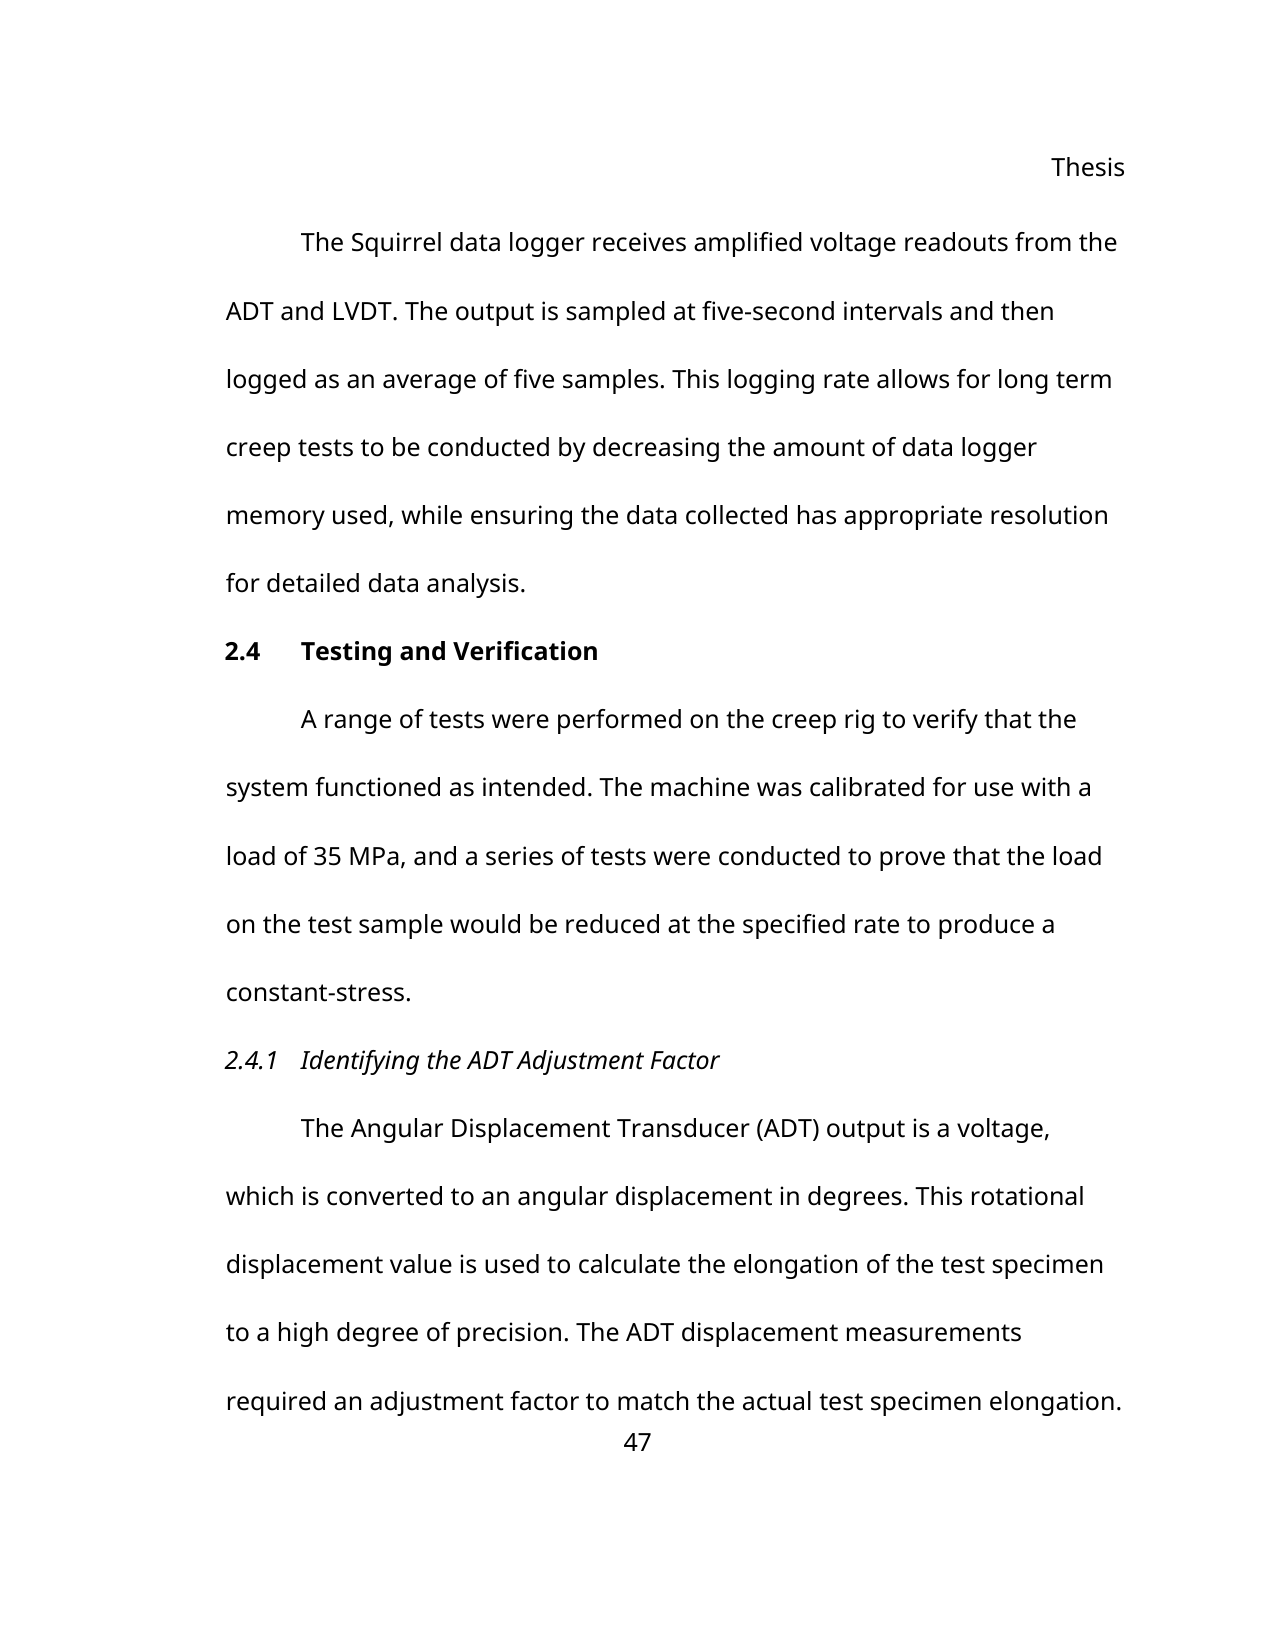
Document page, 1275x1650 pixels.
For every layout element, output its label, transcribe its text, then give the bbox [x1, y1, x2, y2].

text 2.4.1 Identifying the ADT Adjustment Factor [224, 1042, 1125, 1077]
text The Angular Displacement Transducer (ADT) output is a voltage, which is converted to an angular displacement in degrees. This rotational displacement value is used to calculate the elongation of the test specimen to a high degree of precision. The ADT displacement measurements required an adjustment factor to match the actual test specimen elongation. [224, 1111, 1125, 1417]
text The Squirrel data logger receives amplified voltage readouts from the ADT and LVDT. The output is sampled at five-second intervals and then logged as an average of five samples. This logging rate allows for long term creep tests to be conducted by decreasing the amount of data logger memory used, while ensuring the data collected has appropriate resolution for detailed data analysis. [224, 225, 1125, 600]
text 2.4 Testing and Verification [224, 634, 1125, 668]
text A range of tests were performed on the creep rig to verify that the system functioned as intended. The machine was calibrated for use with a load of 35 MPa, and a series of tests were conducted to prove that the load on the test sample would be reduced at the specified rate to produce a constant-stress. [224, 702, 1125, 1008]
